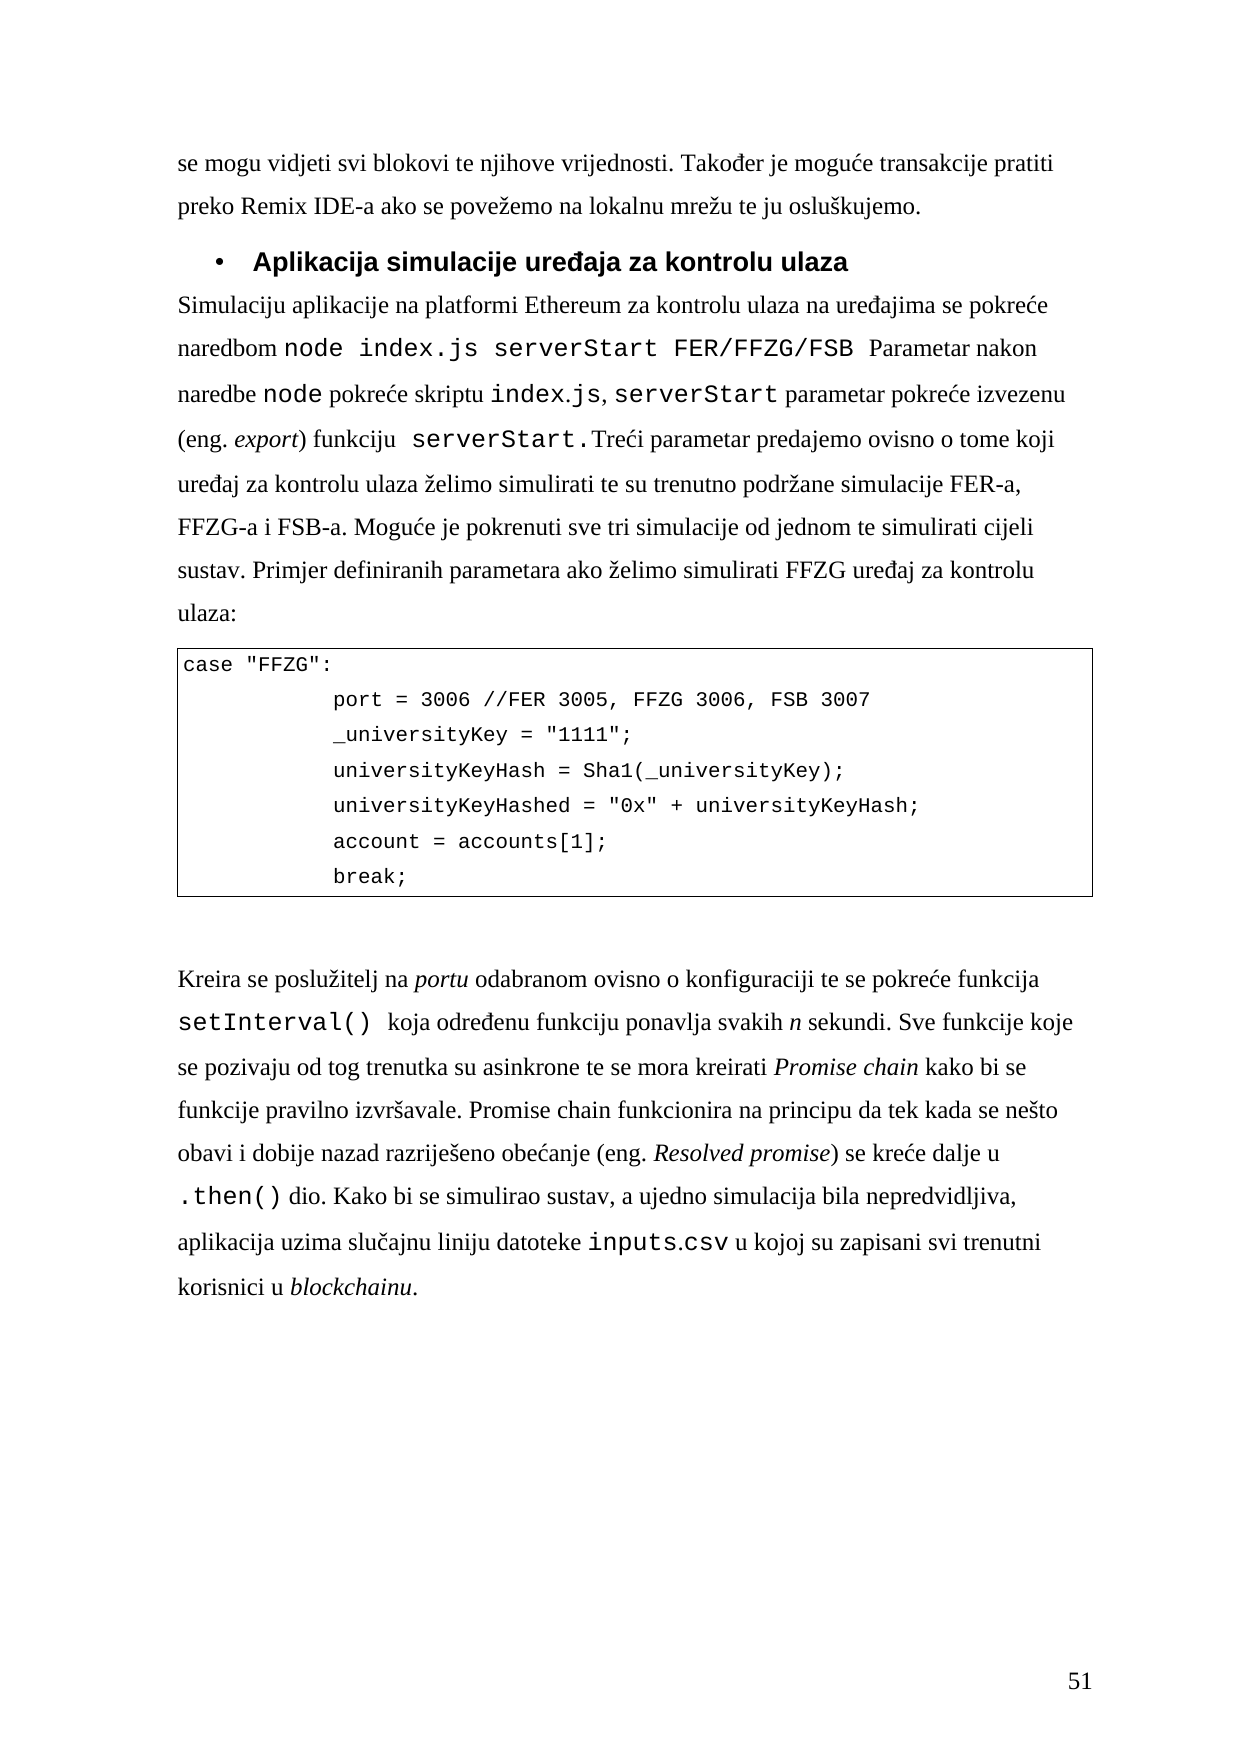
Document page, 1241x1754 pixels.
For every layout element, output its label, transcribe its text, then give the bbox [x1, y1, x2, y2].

text Kreira se poslužitelj na portu odabranom ovisno o konfiguraciji te se pokreće funkcija setInterval() koja određenu funkciju ponavlja svakih n sekundi. Sve funkcije koje se pozivaju od tog trenutka su asinkrone te se mora kreirati Promise chain kako bi se funkcije pravilno izvršavale. Promise chain funkcionira na principu da tek kada se nešto obavi i dobije nazad razriješeno obećanje (eng. Resolved promise) se kreće dalje u .then() dio. Kako bi se simulirao sustav, a ujedno simulacija bila nepredvidljiva, aplikacija uzima slučajnu liniju datoteke inputs.csv u kojoj su zapisani svi trenutni korisnici u blockchainu. [177, 964, 1092, 1301]
text Simulaciju aplikacije na platformi Ethereum za kontrolu ulaza na uređajima se pokreće naredbom node index.js serverStart FER/FFZG/FSB Parametar nakon naredbe node pokreće skriptu index.js, serverStart parametar pokreće izvezenu (eng. export) funkciju serverStart.Treći parametar predajemo ovisno o tome koji uređaj za kontrolu ulaza želimo simulirati te su trenutno podržane simulacije FER-a, FFZG-a i FSB-a. Moguće je pokrenuti sve tri simulacije od jednom te simulirati cijeli sustav. Primjer definiranih parametara ako želimo simulirati FFZG uređaj za kontrolu ulaza: [177, 290, 1092, 627]
list Aplikacija simulacije uređaja za kontrolu ulaza [215, 246, 1092, 278]
text se mogu vidjeti svi blokovi te njihove vrijednosti. Također je moguće transakcije pratiti preko Remix IDE-a ako se povežemo na lokalnu mrežu te ju osluškujemo. [177, 148, 1092, 219]
table_header case "FFZG": port = 3006 //FER 3005, FFZG 3006, FSB 3007 _universityKey = "1111"; universityKeyHash = Sha1(_universityKey); universityKeyHashed = "0x" + universityKeyHash; account = accounts[1]; break; [178, 649, 1092, 896]
